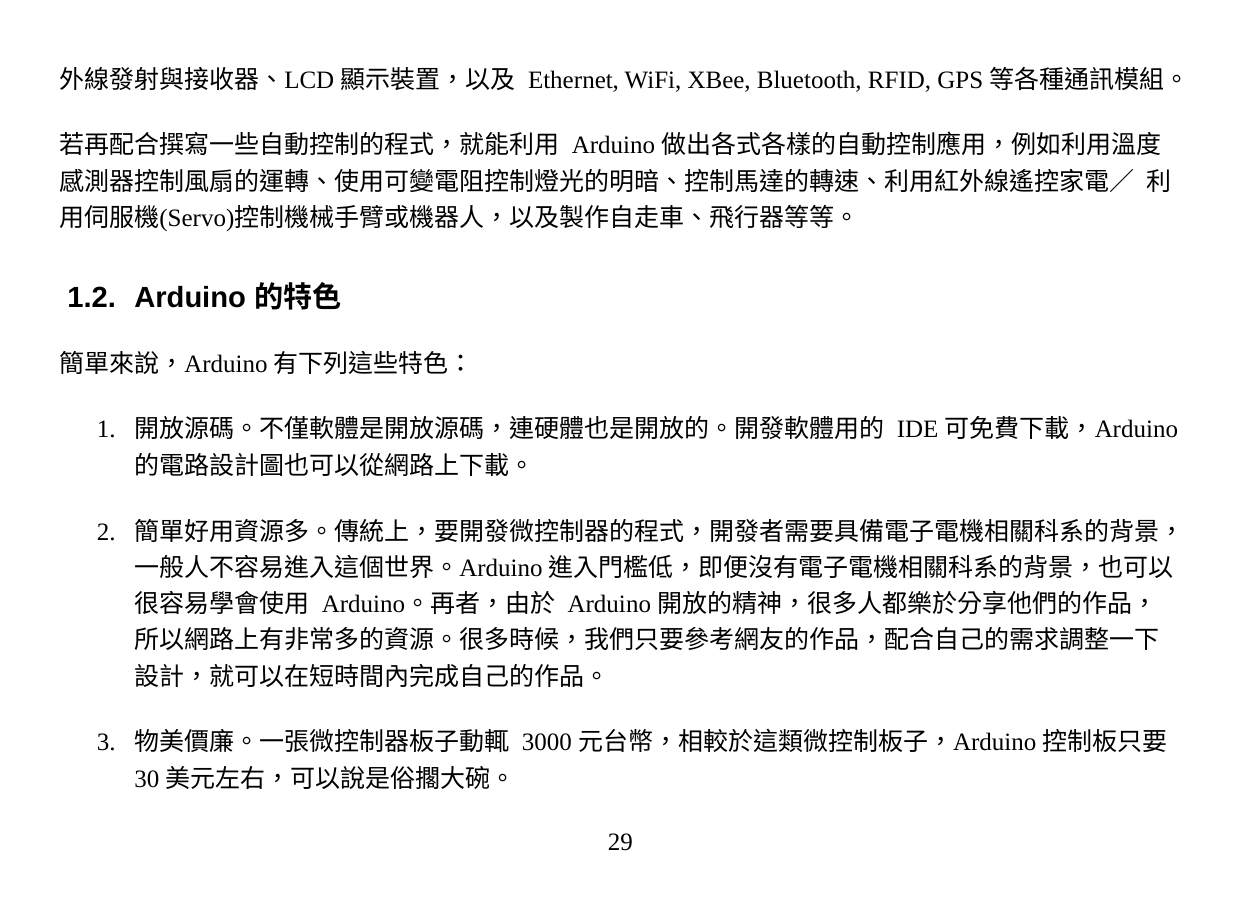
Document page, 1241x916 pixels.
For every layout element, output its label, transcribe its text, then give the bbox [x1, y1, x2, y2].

subtitle Arduino 的特色 [59, 273, 1181, 316]
text 使用者可以在 Arduino 板子上接上各種電子裝置，例如 LED 燈、喇叭、馬達、開關、溫濕度感測器、紅外線發射與接收器、LCD 顯示裝置，以及 Ethernet, WiFi, XBee, Bluetooth, RFID, GPS 等各種通訊模組。 [59, 59, 1181, 95]
text 簡單來說，Arduino 有下列這些特色： [59, 343, 1181, 379]
text 若再配合撰寫一些自動控制的程式，就能利用 Arduino 做出各式各樣的自動控制應用，例如利用溫度感測器控制風扇的運轉、使用可變電阻控制燈光的明暗、控制馬達的轉速、利用紅外線遙控家電／ 利用伺服機(Servo)控制機械手臂或機器人，以及製作自走車、飛行器等等。 [59, 125, 1181, 234]
list 簡單好用資源多。傳統上，要開發微控制器的程式，開發者需要具備電子電機相關科系的背景，一般人不容易進入這個世界。Arduino 進入門檻低，即便沒有電子電機相關科系的背景，也可以很容易學會使用 Arduino。再者，由於 Arduino 開放的精神，很多人都樂於分享他們的作品，所以網路上有非常多的資源。很多時候，我們只要參考網友的作品，配合自己的需求調整一下設計，就可以在短時間內完成自己的作品。 [97, 511, 1181, 692]
list 開放源碼。不僅軟體是開放源碼，連硬體也是開放的。開發軟體用的 IDE 可免費下載，Arduino 的電路設計圖也可以從網路上下載。 [97, 409, 1181, 481]
list 物美價廉。一張微控制器板子動輒 3000 元台幣，相較於這類微控制板子，Arduino 控制板只要 30 美元左右，可以說是俗擱大碗。 [97, 722, 1181, 794]
